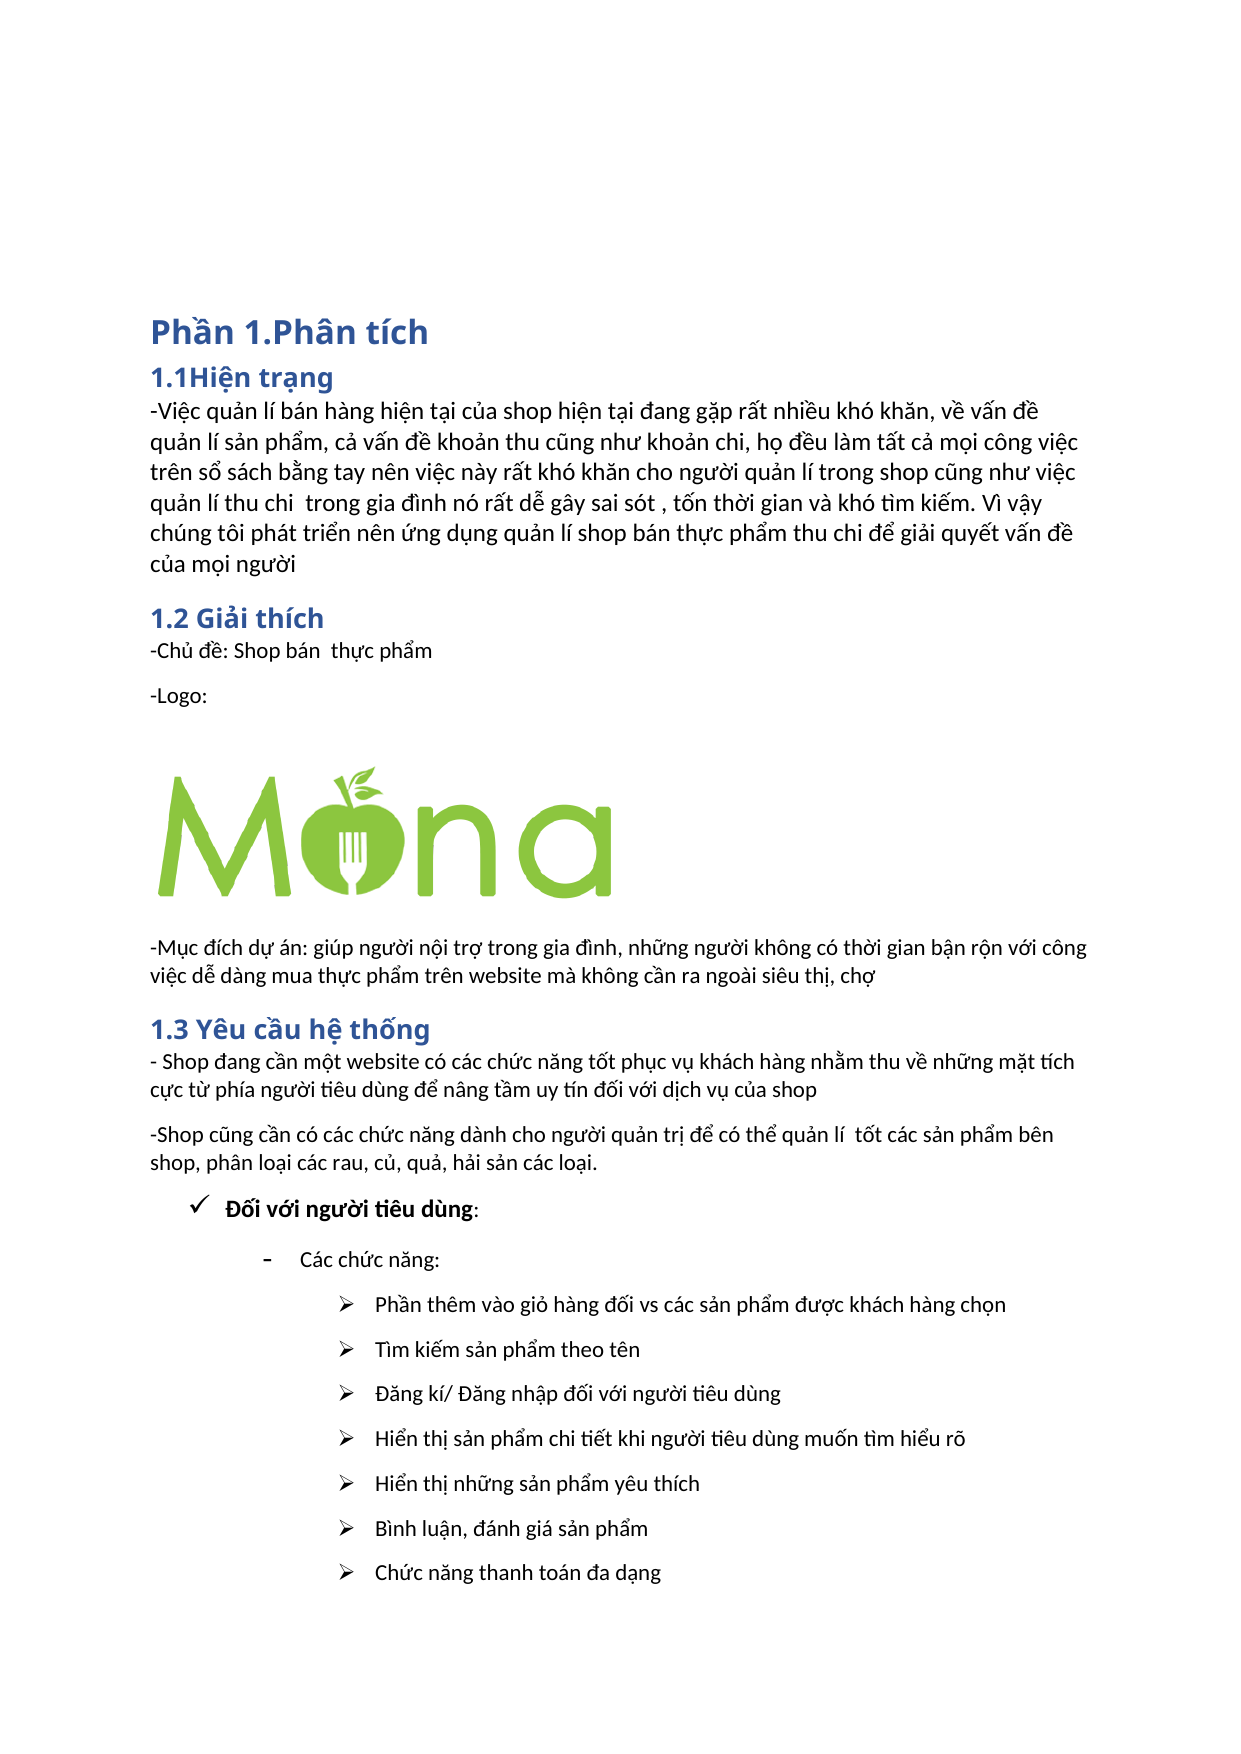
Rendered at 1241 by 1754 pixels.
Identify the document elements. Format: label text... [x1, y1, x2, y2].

subtitle Phần 1.Phân tích [150, 309, 1090, 354]
list Đăng kí/ Đăng nhập đối với người tiêu dùng [337, 1379, 1090, 1408]
list Chức năng thanh toán đa dạng [337, 1558, 1090, 1586]
list Các chức năng: [262, 1240, 1090, 1273]
list Phần thêm vào giỏ hàng đối vs các sản phẩm được khách hàng chọn [337, 1290, 1090, 1318]
list Hiển thị những sản phẩm yêu thích [337, 1469, 1090, 1497]
text -Shop cũng cần có các chức năng dành cho người quản trị để có thể quản lí tốt các sản phẩm bên shop, phân loại các rau, củ, quả, hải sản các loại. [150, 1120, 1090, 1176]
subtitle 1.2 Giải thích [150, 599, 1090, 636]
list Hiển thị sản phẩm chi tiết khi người tiêu dùng muốn tìm hiểu rõ [337, 1424, 1090, 1452]
text -Logo: [150, 681, 1090, 709]
text - Shop đang cần một website có các chức năng tốt phục vụ khách hàng nhằm thu về những mặt tích cực từ phía người tiêu dùng để nâng tầm uy tín đối với dịch vụ của shop [150, 1047, 1090, 1103]
subtitle 1.1Hiện trạng [150, 359, 1090, 396]
text -Chủ đề: Shop bán thực phẩm [150, 636, 1090, 664]
text -Việc quản lí bán hàng hiện tại của shop hiện tại đang gặp rất nhiều khó khăn, về vấn đề quản lí sản phẩm, cả vấn đề khoản thu cũng như khoản chi, họ đều làm tất cả mọi công việc trên sổ sách bằng tay nên việc này rất khó khăn cho người quản lí trong shop cũng như việc quản lí thu chi trong gia đình nó rất dễ gây sai sót , tốn thời gian và khó tìm kiếm. Vì vậy chúng tôi phát triển nên ứng dụng quản lí shop bán thực phẩm thu chi để giải quyết vấn đề của mọi người [150, 396, 1090, 579]
text -Mục đích dự án: giúp người nội trợ trong gia đình, những người không có thời gian bận rộn với công việc dễ dàng mua thực phẩm trên website mà không cần ra ngoài siêu thị, chợ [150, 933, 1090, 989]
subtitle 1.3 Yêu cầu hệ thống [150, 1010, 1090, 1047]
list Tìm kiếm sản phẩm theo tên [337, 1335, 1090, 1363]
list Bình luận, đánh giá sản phẩm [337, 1514, 1090, 1542]
list Đối với người tiêu dùng: [187, 1193, 1090, 1223]
